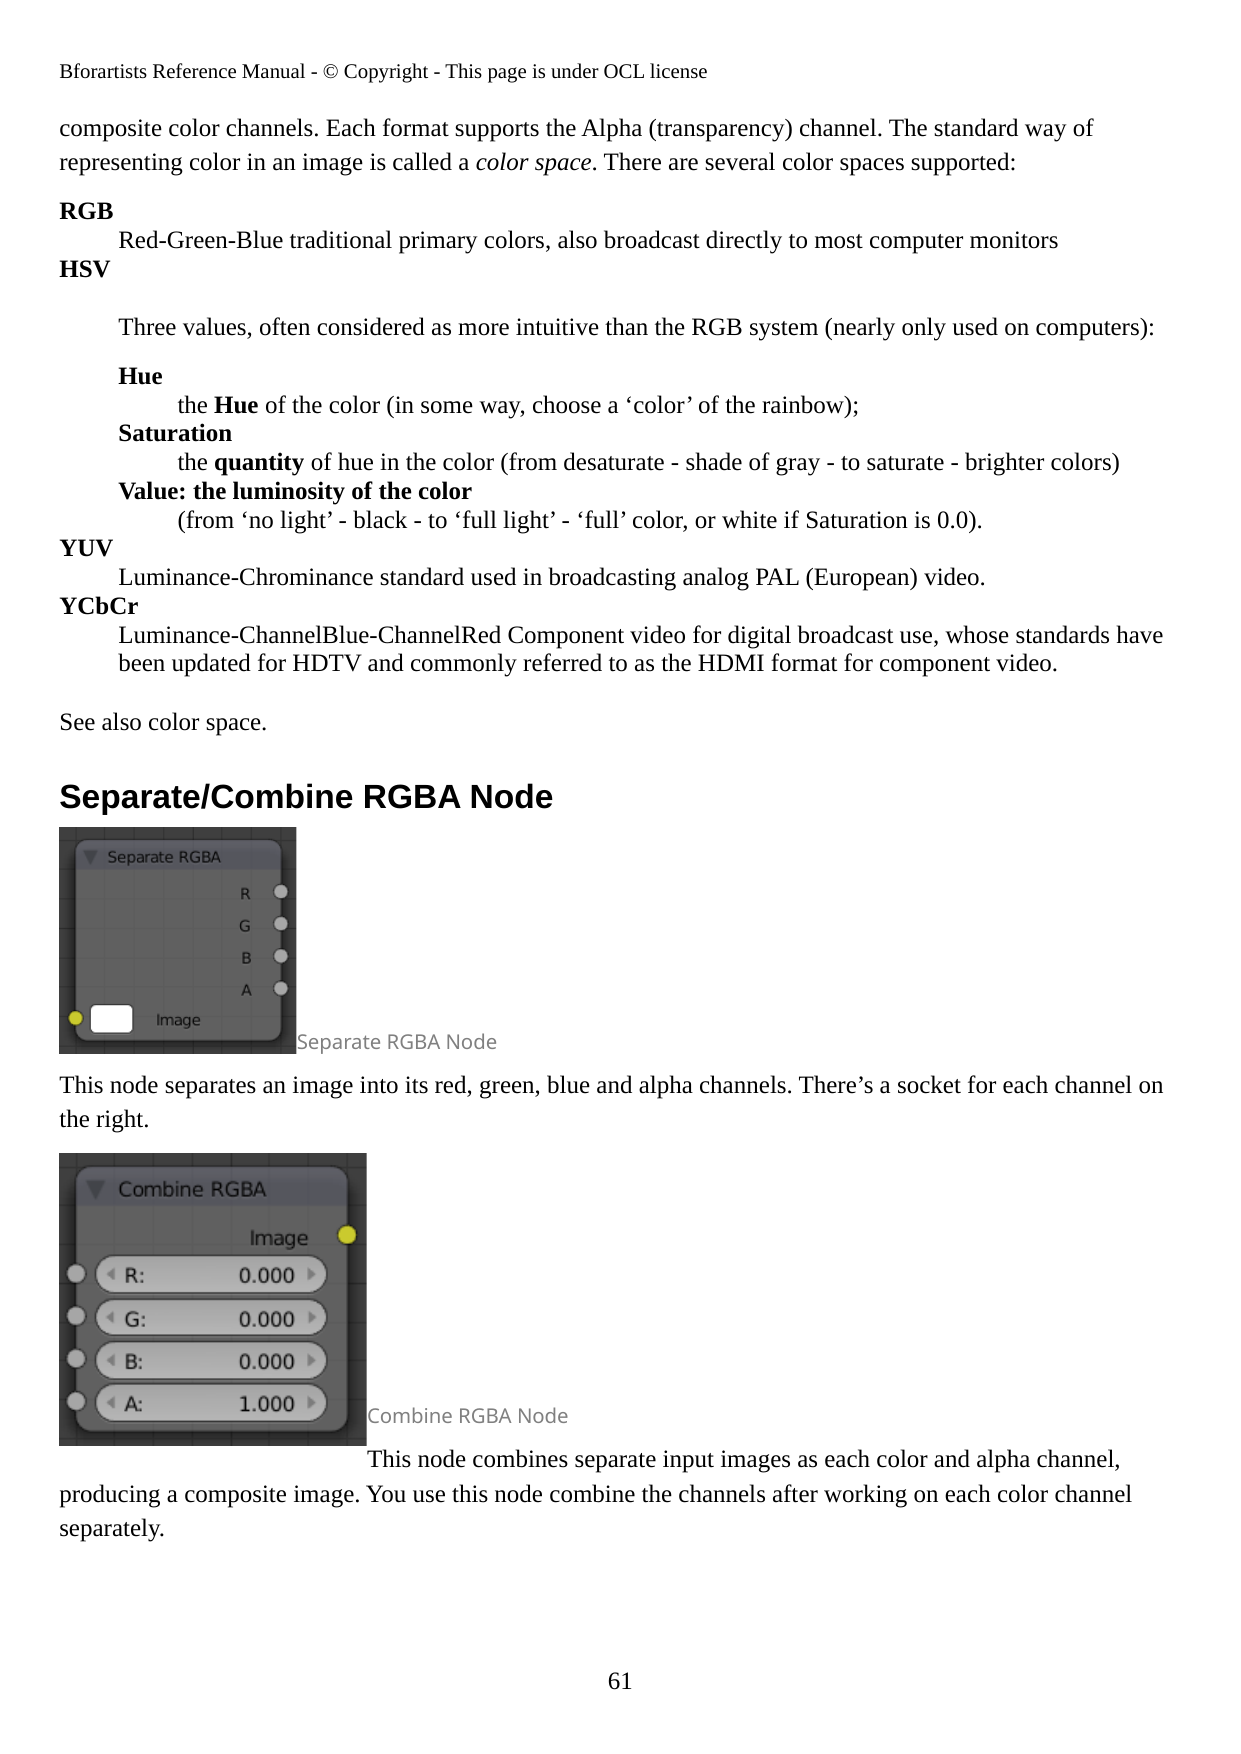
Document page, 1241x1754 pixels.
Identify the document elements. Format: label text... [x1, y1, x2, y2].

list Red-Green-Blue traditional primary colors, also broadcast directly to most computer monitors [118, 225, 1181, 254]
list Luminance-Chrominance standard used in broadcasting analog PAL (European) video. [118, 562, 1181, 591]
subtitle Saturation [118, 418, 1181, 447]
list the quantity of hue in the color (from desaturate - shade of gray - to saturate - brighter colors) [177, 447, 1181, 476]
text Combine RGBA Node [367, 1399, 1181, 1430]
text See also color space. [59, 707, 1181, 735]
picture [59, 1153, 367, 1446]
list (from ‘no light’ - black - to ‘full light’ - ‘full’ color, or white if Saturation is 0.0). [177, 505, 1181, 533]
subtitle Value: the luminosity of the color [118, 476, 1181, 505]
list the Hue of the color (in some way, choose a ‘color’ of the rainbow); [177, 390, 1181, 418]
subtitle RGB [59, 196, 1181, 225]
subtitle Hue [118, 361, 1181, 390]
text Separate RGBA Node [59, 1024, 1181, 1055]
text This node combines separate input images as each color and alpha channel, producing a composite image. You use this node combine the channels after working on each color channel separately. [59, 1444, 1181, 1542]
subtitle YUV [59, 533, 1181, 562]
subtitle Separate/Combine RGBA Node [59, 777, 1181, 815]
list Luminance-ChannelBlue-ChannelRed Component video for digital broadcast use, whose standards have been updated for HDTV and commonly referred to as the HDMI format for component video. [118, 620, 1181, 677]
subtitle HSV [59, 254, 1181, 282]
text This node separates an image into its red, green, blue and alpha channels. There’s a socket for each channel on the right. [59, 1070, 1181, 1133]
text composite color channels. Each format supports the Alpha (transparency) channel. The standard way of representing color in an image is called a color space. There are several color spaces supported: [59, 113, 1181, 176]
subtitle YCbCr [59, 591, 1181, 620]
text Three values, often considered as more intuitive than the RGB system (nearly only used on computers): [118, 312, 1181, 341]
picture [59, 827, 297, 1054]
